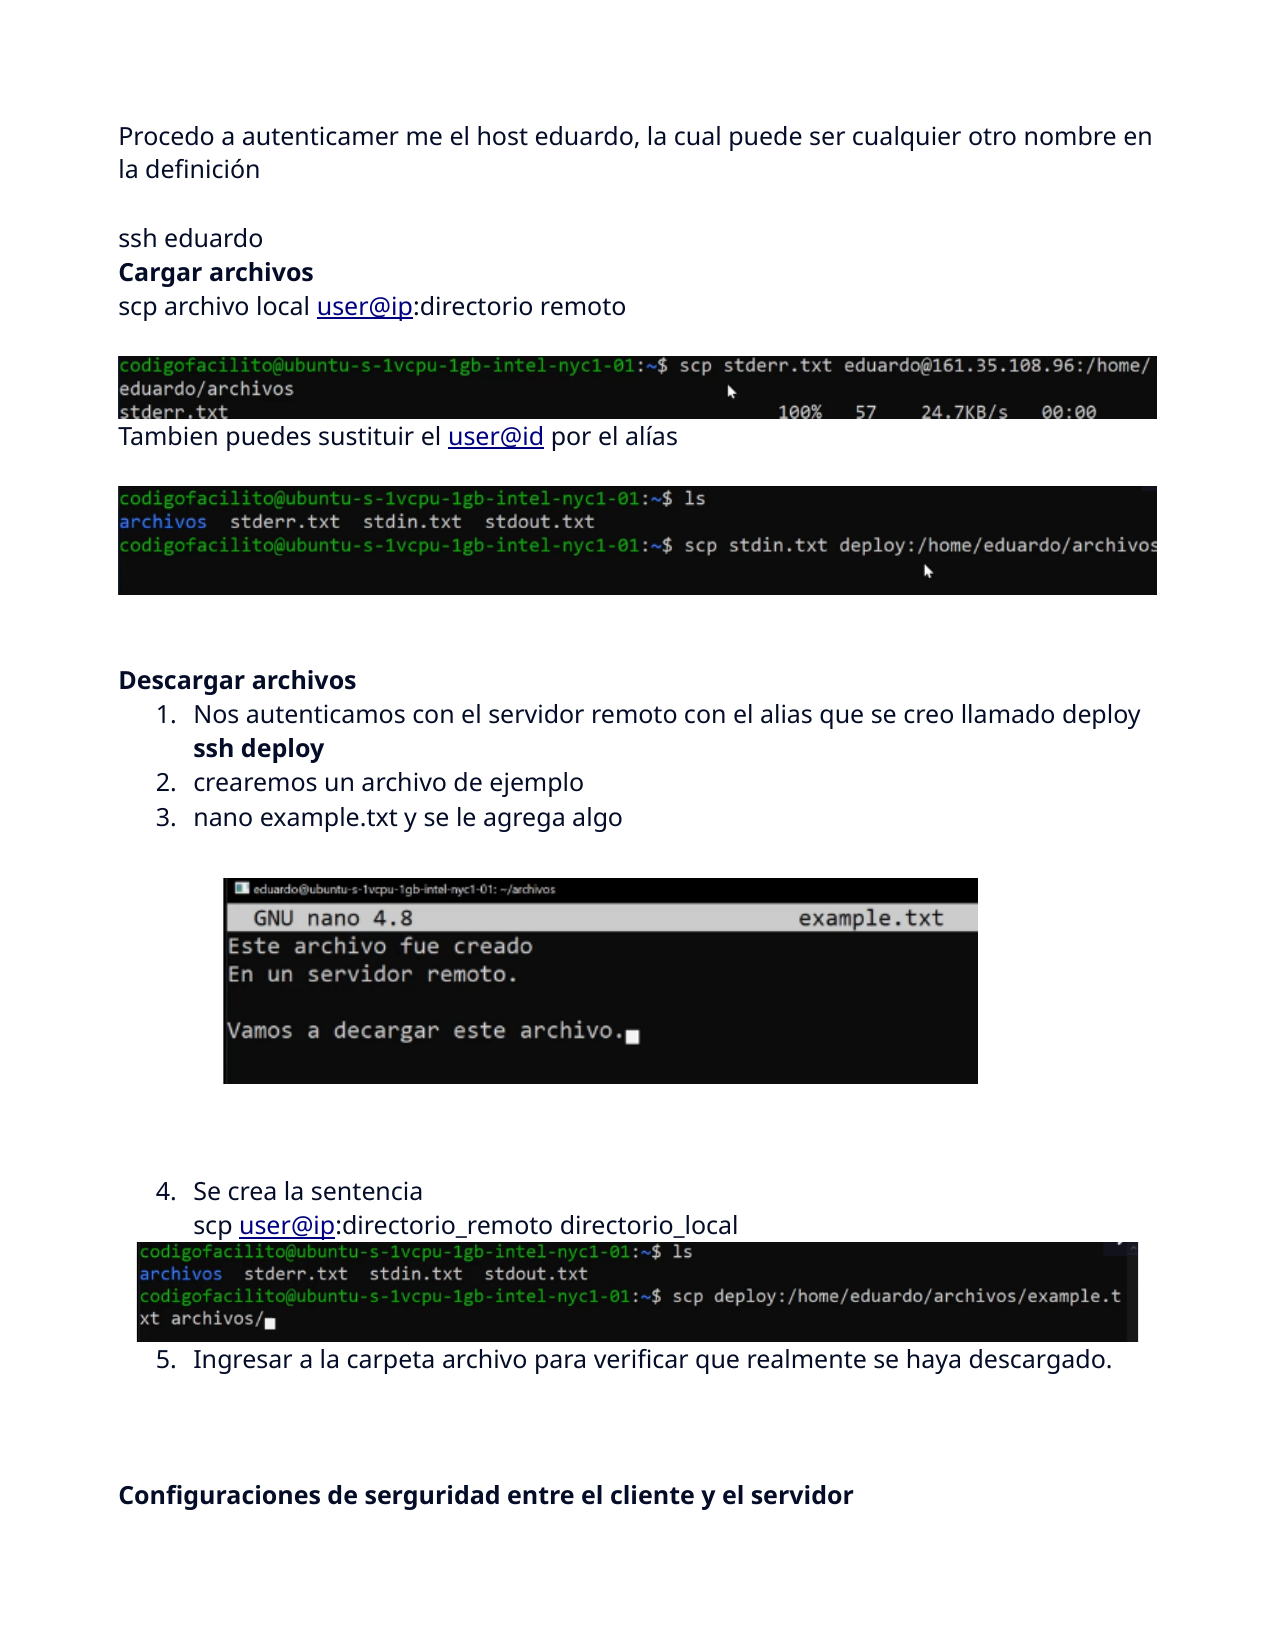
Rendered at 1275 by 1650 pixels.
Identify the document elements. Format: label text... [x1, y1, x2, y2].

list Se crea la sentencia [156, 1174, 1157, 1208]
picture [136, 1242, 1139, 1342]
list ssh deploy [156, 731, 1157, 765]
text Descargar archivos [118, 663, 1157, 697]
text ssh eduardo [118, 220, 1157, 254]
list Ingresar a la carpeta archivo para verificar que realmente se haya descargado. [156, 1242, 1157, 1375]
picture [118, 356, 1157, 419]
list Nos autenticamos con el servidor remoto con el alias que se creo llamado deploy [156, 697, 1157, 731]
list scp user@ip:directorio_remoto directorio_local [156, 1208, 1157, 1242]
text Cargar archivos [118, 254, 1157, 288]
list crearemos un archivo de ejemplo [156, 765, 1157, 799]
picture [223, 878, 978, 1084]
picture [118, 486, 1157, 595]
text Configuraciones de serguridad entre el cliente y el servidor [118, 1478, 1157, 1512]
text Tambien puedes sustituir el user@id por el alías [118, 419, 1157, 453]
text Procedo a autenticamer me el host eduardo, la cual puede ser cualquier otro nombre en la definición [118, 118, 1157, 186]
list nano example.txt y se le agrega algo [156, 799, 1157, 833]
text scp archivo local user@ip:directorio remoto [118, 288, 1157, 322]
